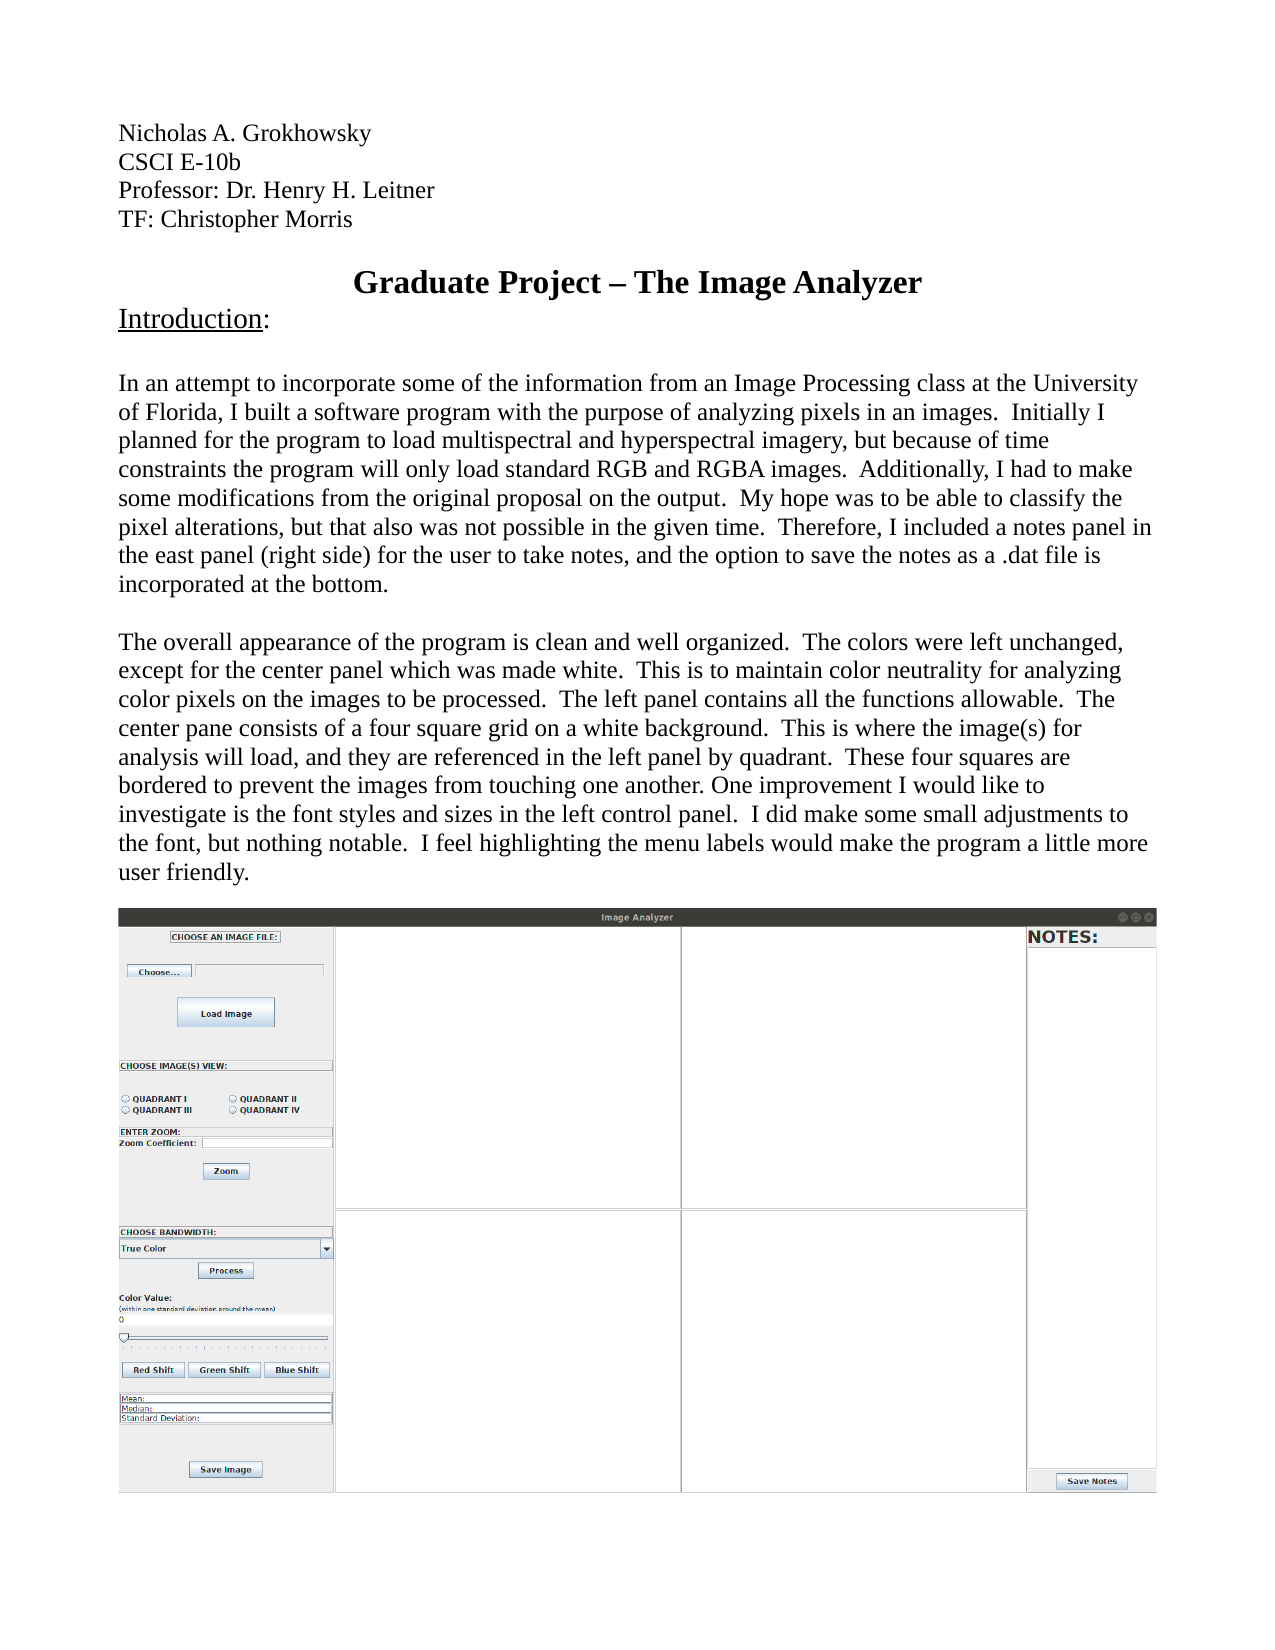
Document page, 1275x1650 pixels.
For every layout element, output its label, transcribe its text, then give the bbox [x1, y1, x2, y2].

picture [118, 908, 1157, 1493]
text Graduate Project – The Image Analyzer [118, 263, 1157, 301]
text The overall appearance of the program is clean and well organized. The colors were left unchanged, except for the center panel which was made white. This is to maintain color neutrality for analyzing color pixels on the images to be processed. The left panel contains all the functions allowable. The center pane consists of a four square grid on a white background. This is where the image(s) for analysis will load, and they are referenced in the left panel by quadrant. These four squares are bordered to prevent the images from touching one another. One improvement I would like to investigate is the font styles and sizes in the left control panel. I did make some small adjustments to the font, but nothing notable. I feel highlighting the menu labels would make the program a little more user friendly. [118, 627, 1157, 886]
text In an attempt to incorporate some of the information from an Image Processing class at the University of Florida, I built a software program with the purpose of analyzing pixels in an images. Initially I planned for the program to load multispectral and hyperspectral imagery, but because of time constraints the program will only load standard RGB and RGBA images. Additionally, I had to make some modifications from the original proposal on the output. My hope was to be able to classify the pixel alterations, but that also was not possible in the given time. Therefore, I included a notes panel in the east panel (right side) for the user to take notes, and the option to save the notes as a .dat file is incorporated at the bottom. [118, 368, 1157, 598]
text Introduction: [118, 301, 1157, 334]
